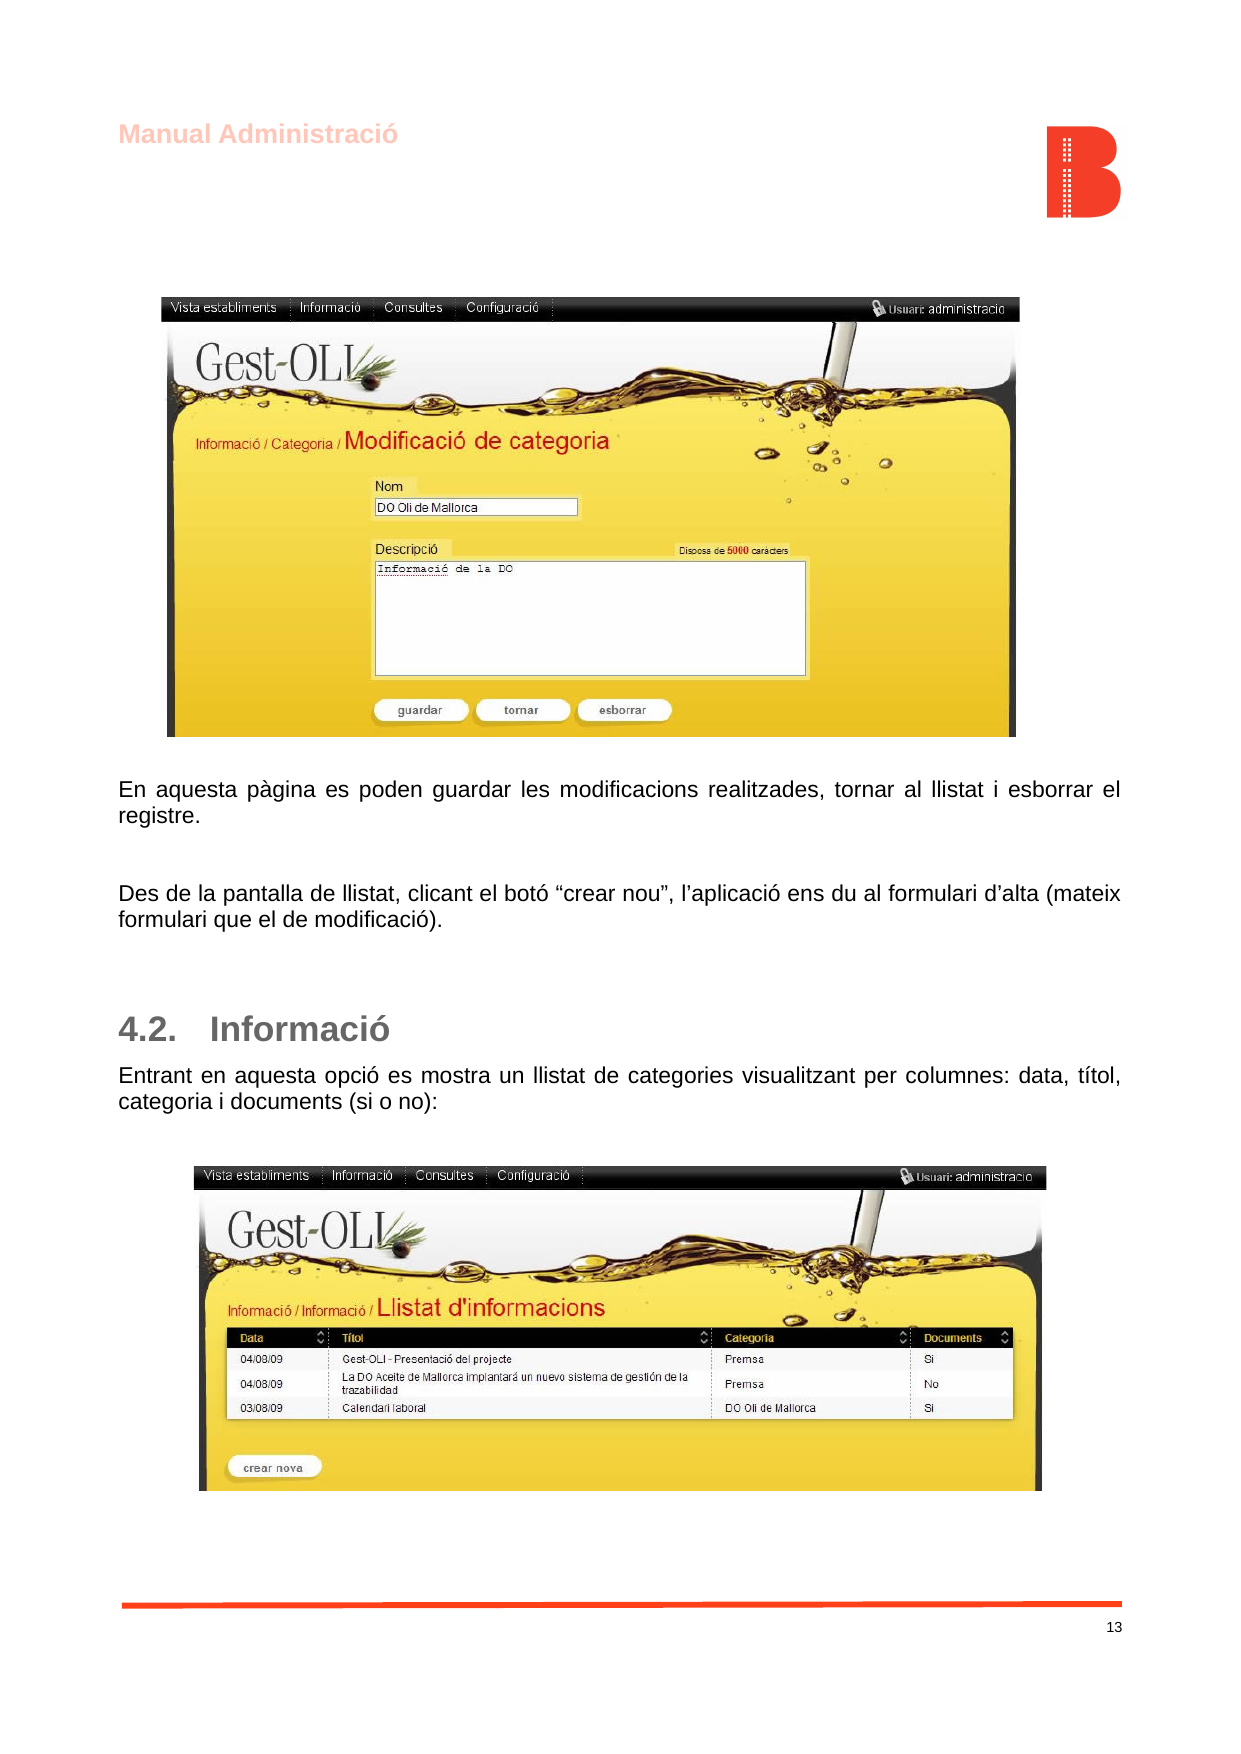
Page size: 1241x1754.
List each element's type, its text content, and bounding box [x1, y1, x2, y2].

subtitle Informació [118, 1009, 1122, 1049]
picture [1036, 124, 1130, 221]
text Entrant en aquesta opció es mostra un llistat de categories visualitzant per columnes: data, títol, categoria i documents (si o no): [118, 1062, 1122, 1114]
text Des de la pantalla de llistat, clicant el botó “crear nou”, l’aplicació ens du al formulari d’alta (mateix formulari que el de modificació). [118, 879, 1122, 932]
picture [161, 297, 1020, 737]
picture [193, 1166, 1047, 1491]
text En aquesta pàgina es poden guardar les modificacions realitzades, tornar al llistat i esborrar el registre. [118, 776, 1122, 828]
